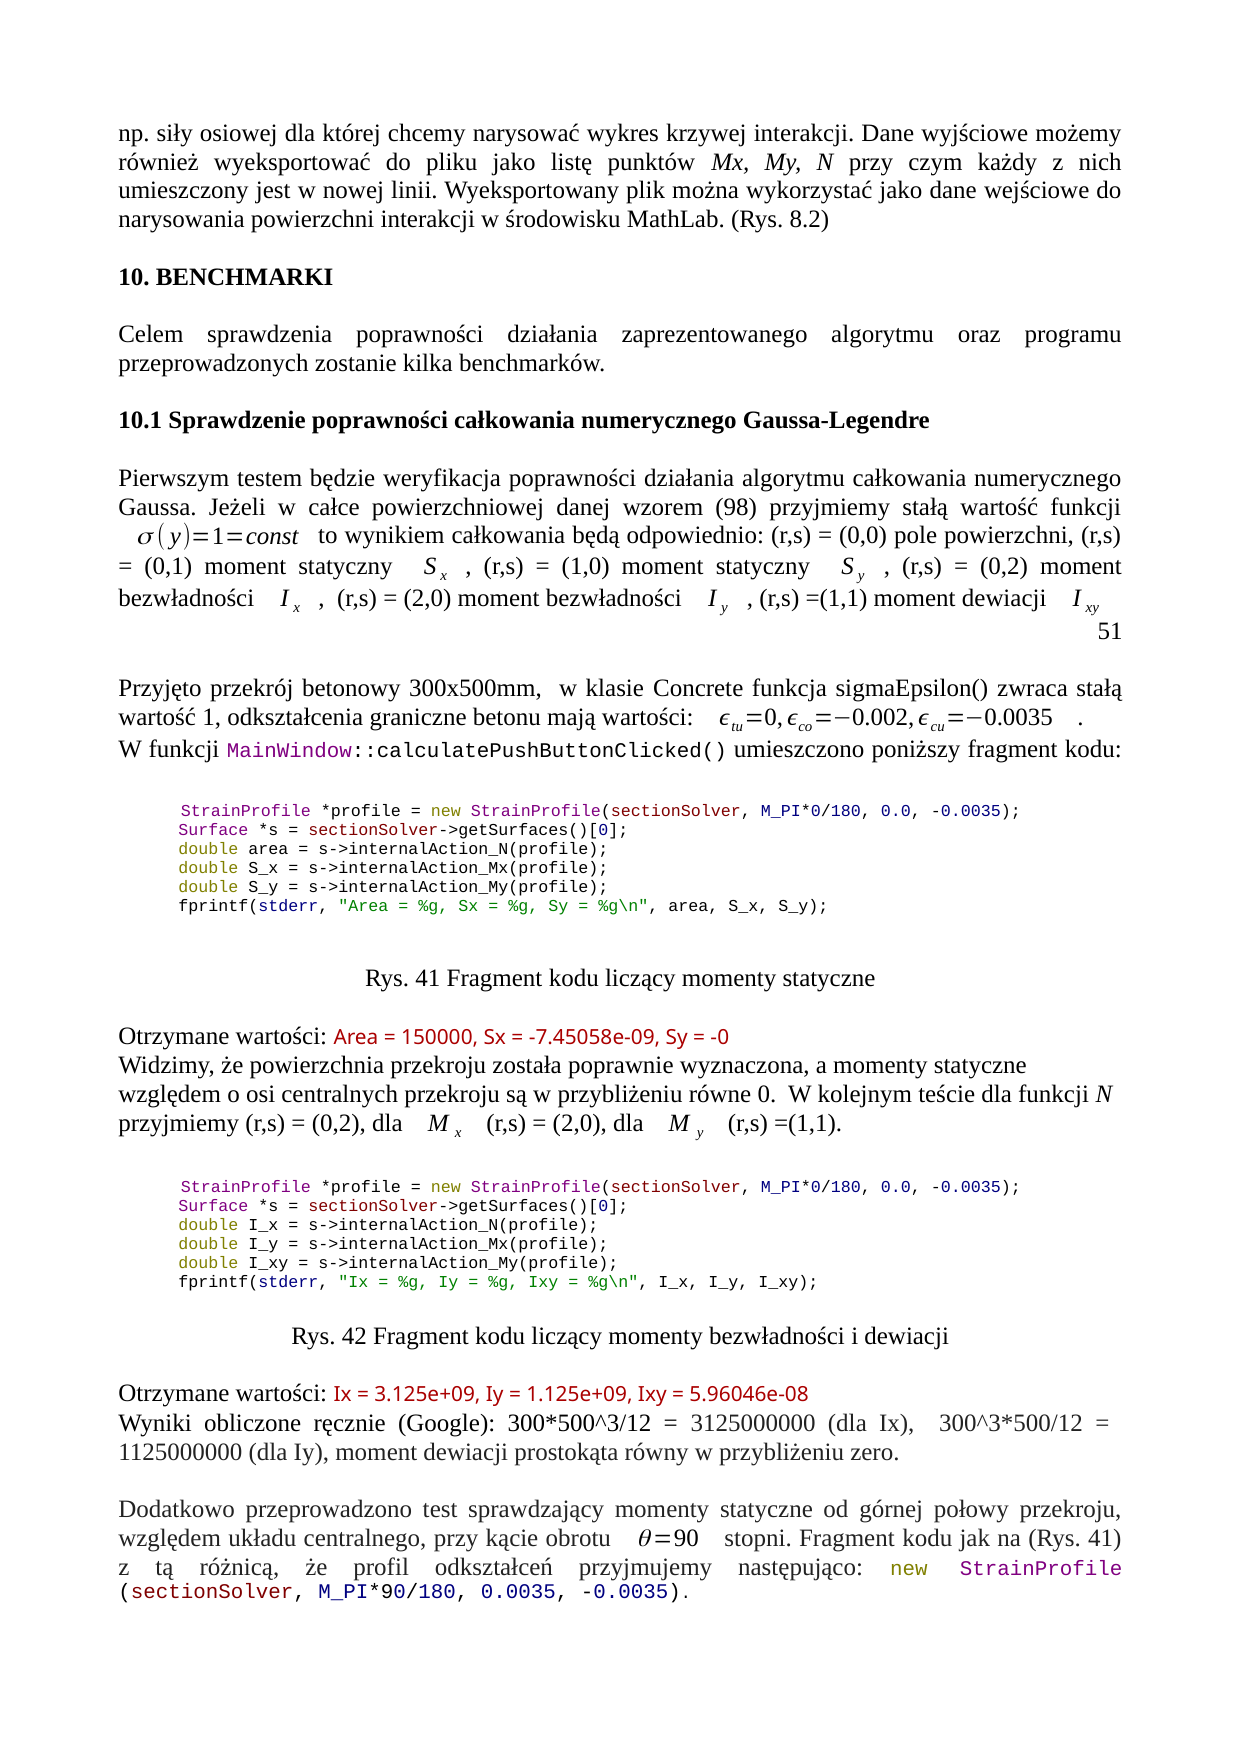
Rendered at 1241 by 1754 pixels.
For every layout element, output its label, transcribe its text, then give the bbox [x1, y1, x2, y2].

text Dodatkowo przeprowadzono test sprawdzający momenty statyczne od górnej połowy przekroju, względem układu centralnego, przy kącie obrotu stopni. Fragment kodu jak na (Rys. 41) z tą różnicą, że profil odkształceń przyjmujemy następująco: new StrainProfile (sectionSolver, M_PI*90/180, 0.0035, -0.0035). [118, 1494, 1122, 1605]
text Otrzymane wartości: Ix = 3.125e+09, Iy = 1.125e+09, Ixy = 5.96046e-08 [118, 1350, 1122, 1408]
text 10. BENCHMARKI [118, 262, 1122, 291]
text StrainProfile *profile = new StrainProfile(sectionSolver, M_PI*0/180, 0.0, -0.0035); [118, 1169, 1122, 1198]
text Surface *s = sectionSolver->getSurfaces()[0]; [118, 822, 1122, 841]
text Surface *s = sectionSolver->getSurfaces()[0]; [118, 1198, 1122, 1217]
text double I_x = s->internalAction_N(profile); [118, 1217, 1122, 1236]
text double I_xy = s->internalAction_My(profile); [118, 1254, 1122, 1273]
text Wyniki obliczone ręcznie (Google): 300*500^3/12 = 3125000000 (dla Ix), 300^3*500/12 = 1125000000 (dla Iy), moment dewiacji prostokąta równy w przybliżeniu zero. [118, 1408, 1122, 1465]
text double S_x = s->internalAction_Mx(profile); [118, 859, 1122, 878]
text Widzimy, że powierzchnia przekroju została poprawnie wyznaczona, a momenty statyczne względem o osi centralnych przekroju są w przybliżeniu równe 0. W kolejnym teście dla funkcji N przyjmiemy (r,s) = (0,2), dla (r,s) = (2,0), dla (r,s) =(1,1). [118, 1051, 1122, 1169]
text Pierwszym testem będzie weryfikacja poprawności działania algorytmu całkowania numerycznego Gaussa. Jeżeli w całce powierzchniowej danej wzorem (98) przyjmiemy stałą wartość funkcji to wynikiem całkowania będą odpowiednio: (r,s) = (0,0) pole powierzchni, (r,s) = (0,1) moment statyczny , (r,s) = (1,0) moment statyczny , (r,s) = (0,2) moment bezwładności , (r,s) = (2,0) moment bezwładności , (r,s) =(1,1) moment dewiacji [118, 463, 1122, 616]
text double I_y = s->internalAction_Mx(profile); [118, 1236, 1122, 1254]
text Dane wyjściowe aplikacji to rysowane w osobnym oknie programu wykresy krzywych interakcji (Rozdział 10).Istnieje możliwość wyboru jednej z czterech zakładek: . W każdej z tych zakładek należy podać wartość parametru np. siły osiowej dla której chcemy narysować wykres krzywej interakcji. Dane wyjściowe możemy również wyeksportować do pliku jako listę punktów Mx, My, N przy czym każdy z nich umieszczony jest w nowej linii. Wyeksportowany plik można wykorzystać jako dane wejściowe do narysowania powierzchni interakcji w środowisku MathLab. (Rys. 8.2) [118, 118, 1122, 233]
text Rys. 41 Fragment kodu liczący momenty statyczne [118, 935, 1122, 992]
text Rys. 42 Fragment kodu liczący momenty bezwładności i dewiacji [118, 1321, 1122, 1350]
text double area = s->internalAction_N(profile); [118, 841, 1122, 859]
text fprintf(stderr, "Area = %g, Sx = %g, Sy = %g\n", area, S_x, S_y); [118, 897, 1122, 916]
text Celem sprawdzenia poprawności działania zaprezentowanego algorytmu oraz programu przeprowadzonych zostanie kilka benchmarków. [118, 319, 1122, 377]
text Przyjęto przekrój betonowy 300x500mm, w klasie Concrete funkcja sigmaEpsilon() zwraca stałą wartość 1, odkształcenia graniczne betonu mają wartości: . [118, 673, 1122, 734]
text W funkcji MainWindow::calculatePushButtonClicked() umieszczono poniższy fragment kodu: [118, 734, 1122, 793]
text double S_y = s->internalAction_My(profile); [118, 878, 1122, 897]
text 10.1 Sprawdzenie poprawności całkowania numerycznego Gaussa-Legendre [118, 406, 1122, 434]
text fprintf(stderr, "Ix = %g, Iy = %g, Ixy = %g\n", I_x, I_y, I_xy); [118, 1273, 1122, 1292]
text 50 [118, 616, 1122, 645]
text StrainProfile *profile = new StrainProfile(sectionSolver, M_PI*0/180, 0.0, -0.0035); [118, 793, 1122, 822]
text Otrzymane wartości: Area = 150000, Sx = -7.45058e-09, Sy = -0 [118, 1021, 1122, 1051]
